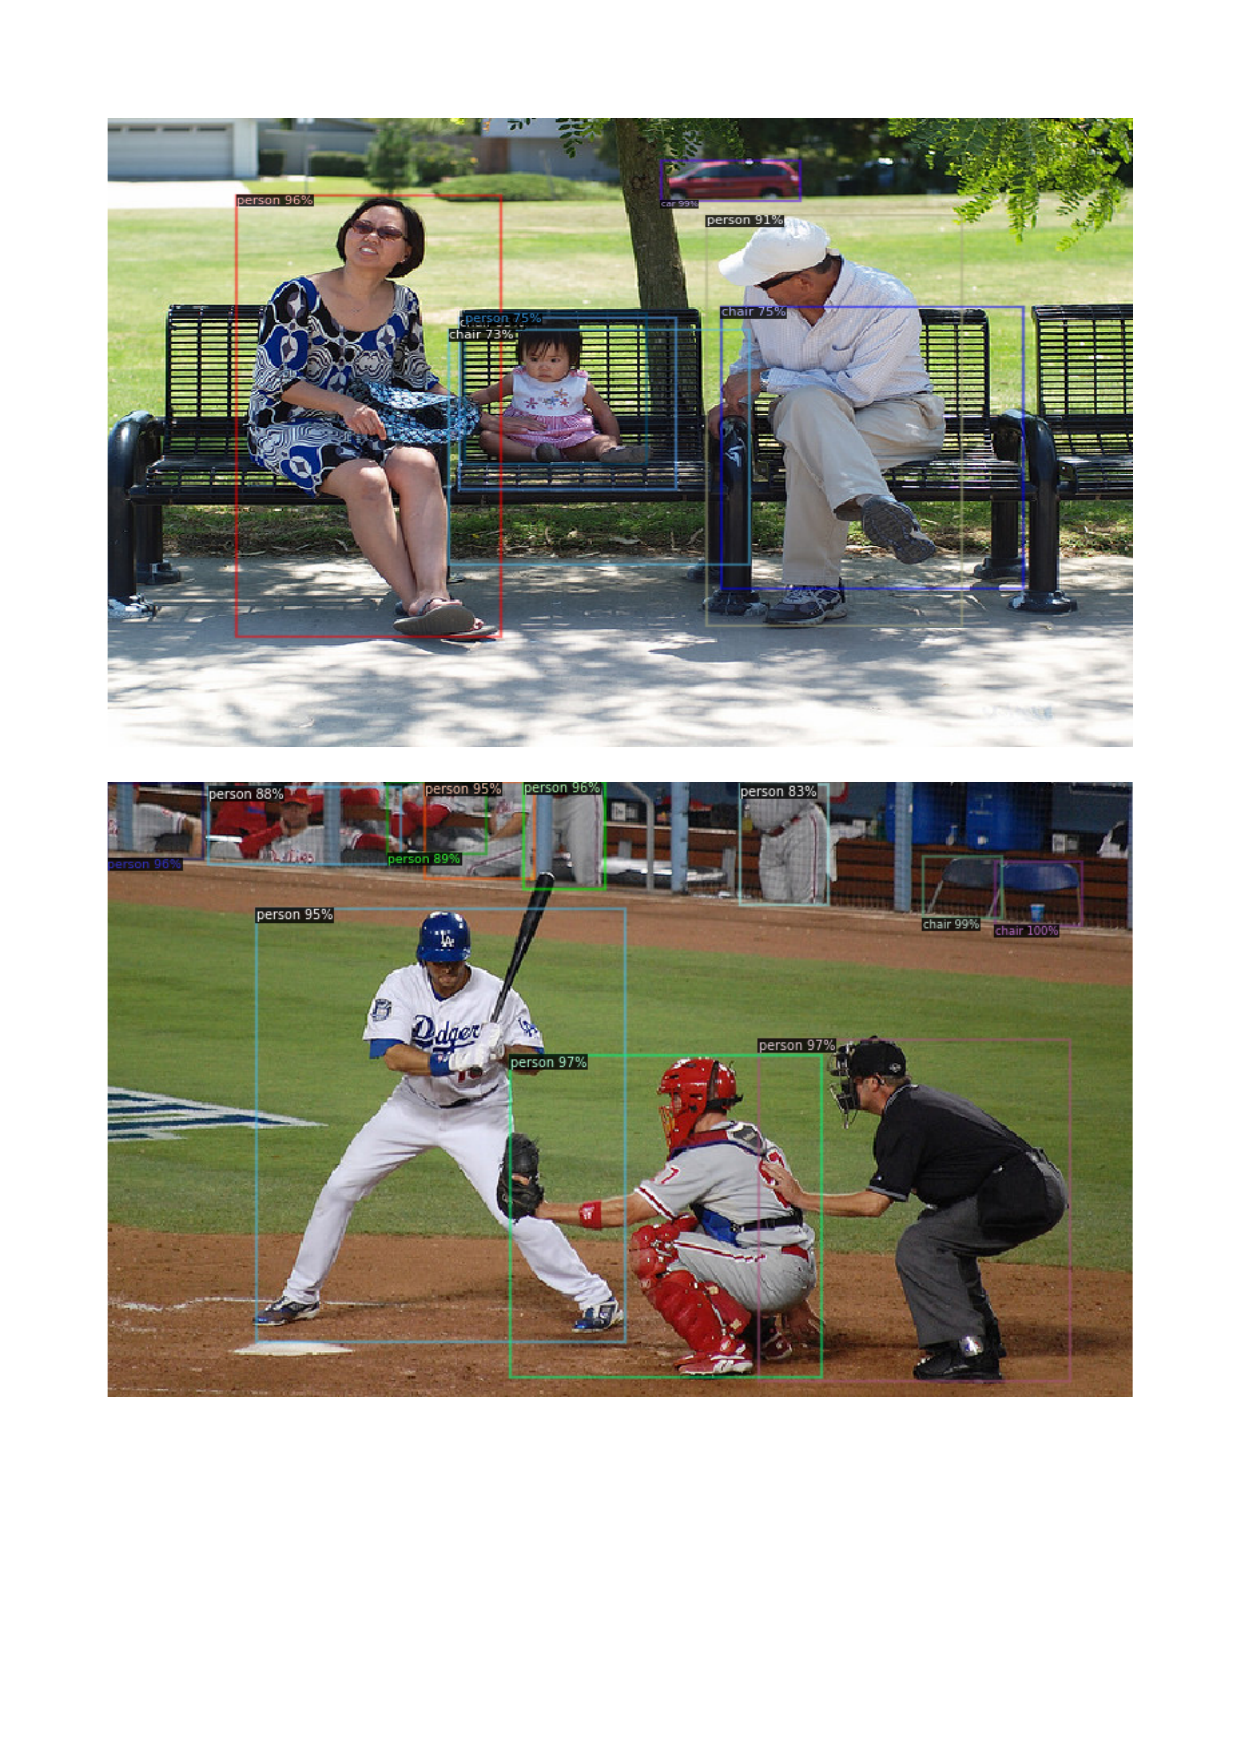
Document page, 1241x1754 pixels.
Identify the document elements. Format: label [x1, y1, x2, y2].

picture [107, 782, 1133, 1397]
picture [107, 118, 1133, 747]
